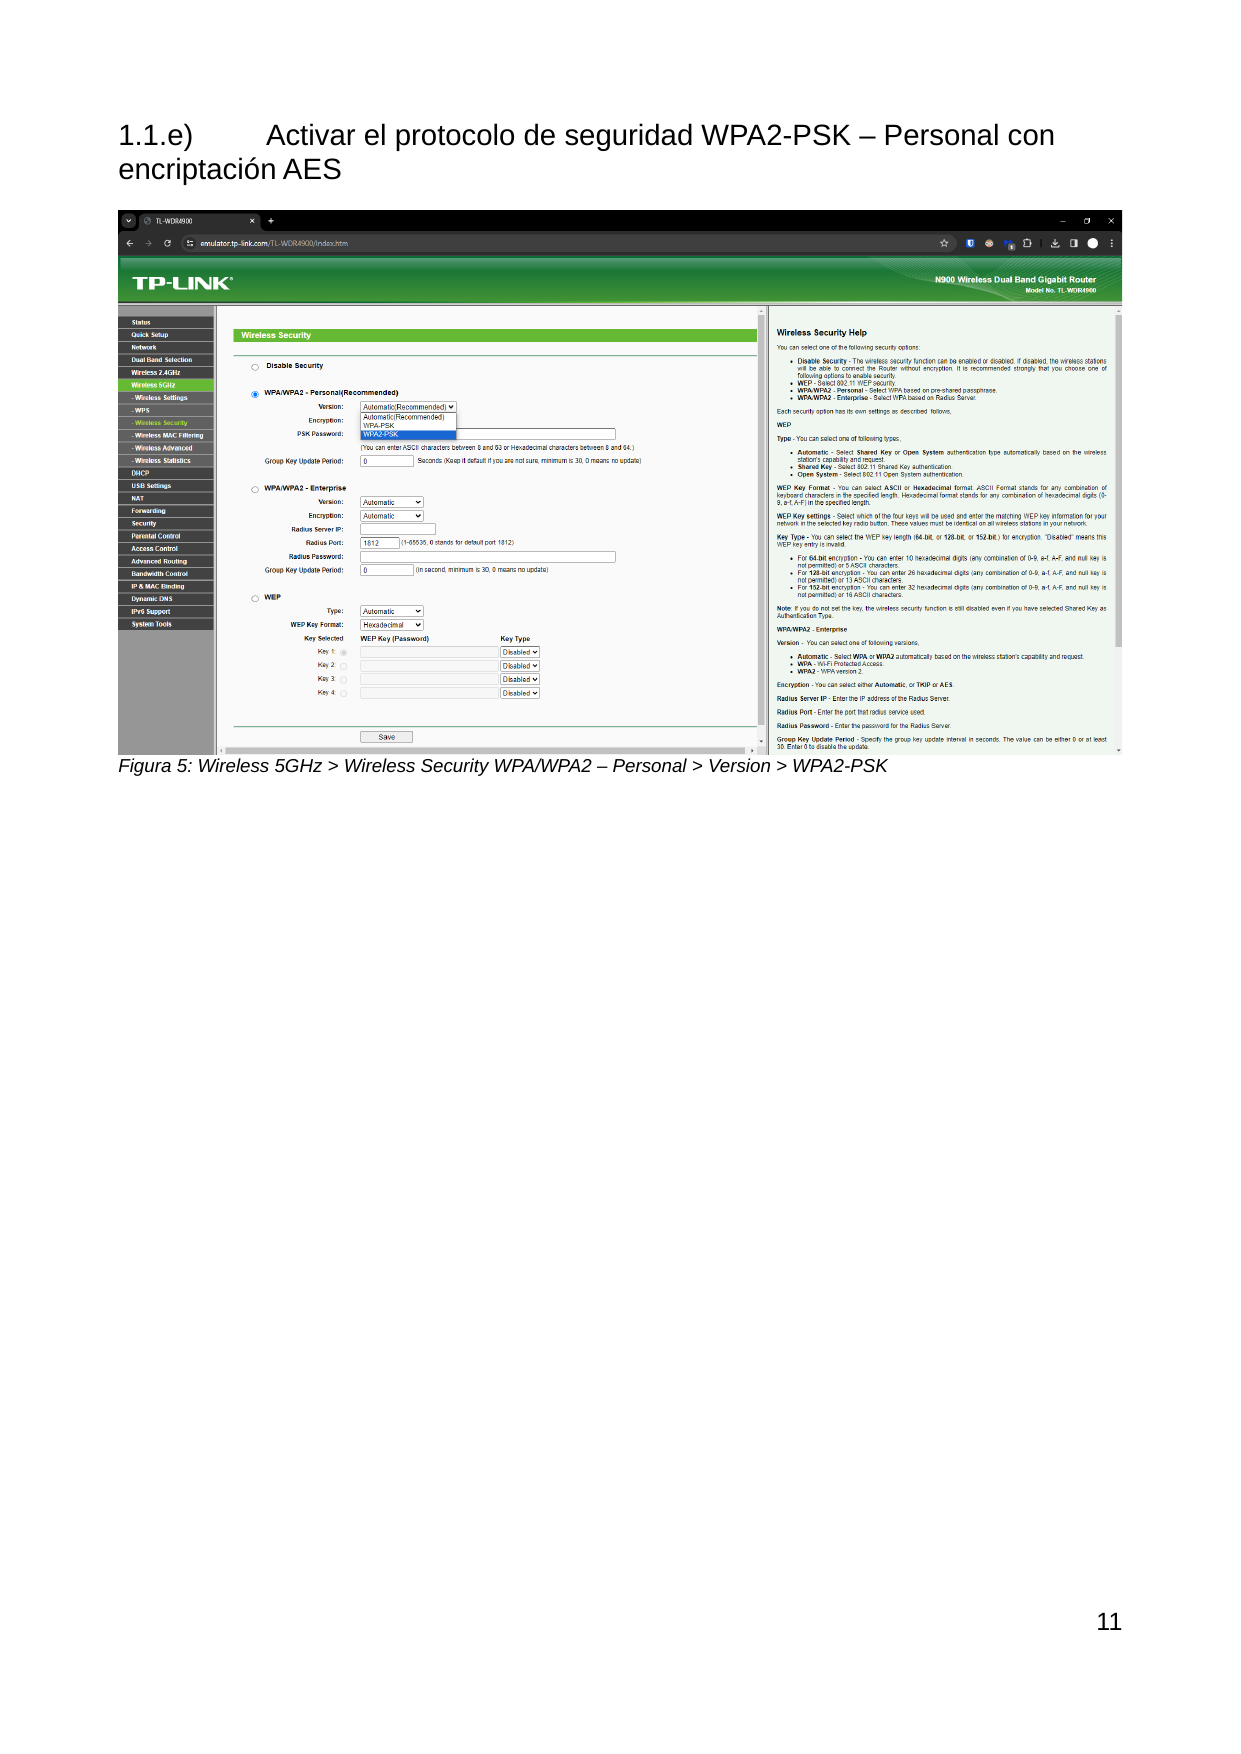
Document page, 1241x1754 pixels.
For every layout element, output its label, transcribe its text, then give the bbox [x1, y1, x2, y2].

text Figura 5: Wireless 5GHz > Wireless Security WPA/WPA2 – Personal > Version > WPA2-PSK [118, 755, 1122, 776]
subtitle Activar el protocolo de seguridad WPA2-PSK – Personal con encriptación AES [118, 118, 1122, 186]
picture [118, 210, 1123, 755]
